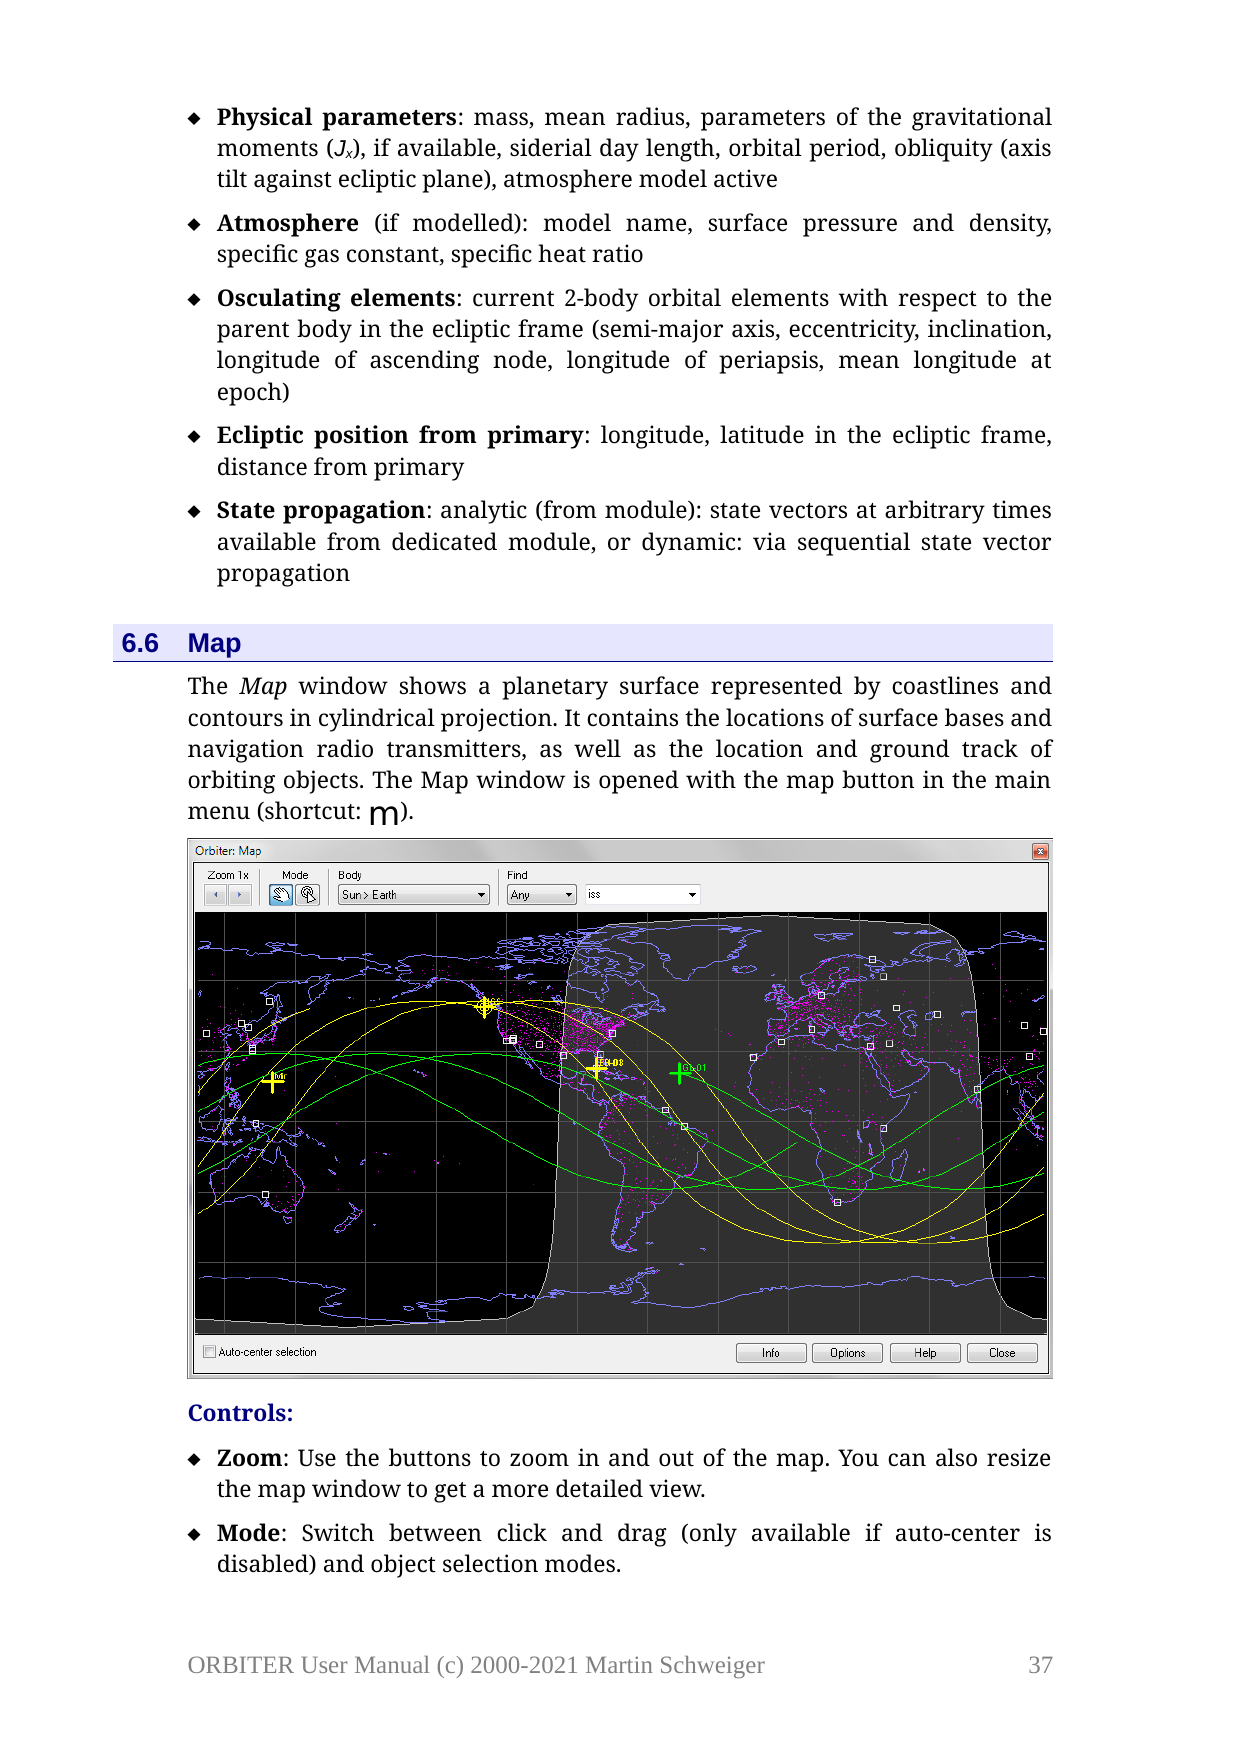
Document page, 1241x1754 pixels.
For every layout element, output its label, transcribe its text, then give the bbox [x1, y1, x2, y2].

text The Map window shows a planetary surface represented by coastlines and contours in cylindrical projection. It contains the locations of surface bases and navigation radio transmitters, as well as the location and ground track of orbiting objects. The Map window is opened with the map button in the main menu (shortcut: m). [187, 670, 1053, 826]
list Ecliptic position from primary: longitude, latitude in the ecliptic frame, distance from primary [187, 419, 1053, 481]
list Mode: Switch between click and drag (only available if auto-center is disabled) and object selection modes. [187, 1516, 1053, 1578]
subtitle Map [113, 624, 1053, 661]
list Physical parameters: mass, mean radius, parameters of the gravitational moments (Jx), if available, siderial day length, orbital period, obliquity (axis tilt against ecliptic plane), atmosphere model active [187, 100, 1053, 194]
list Zoom: Use the buttons to zoom in and out of the map. You can also resize the map window to get a more detailed view. [187, 1441, 1053, 1503]
list State propagation: analytic (from module): state vectors at arbitrary times available from dedicated module, or dynamic: via sequential state vector propagation [187, 494, 1053, 587]
picture [187, 838, 1053, 1379]
subtitle Controls: [187, 1379, 1053, 1428]
list Atmosphere (if modelled): model name, surface pressure and density, specific gas constant, specific heat ratio [187, 207, 1053, 269]
list Osculating elements: current 2-body orbital elements with respect to the parent body in the ecliptic frame (semi-major axis, eccentricity, inclination, longitude of ascending node, longitude of periapsis, mean longitude at epoch) [187, 281, 1053, 406]
